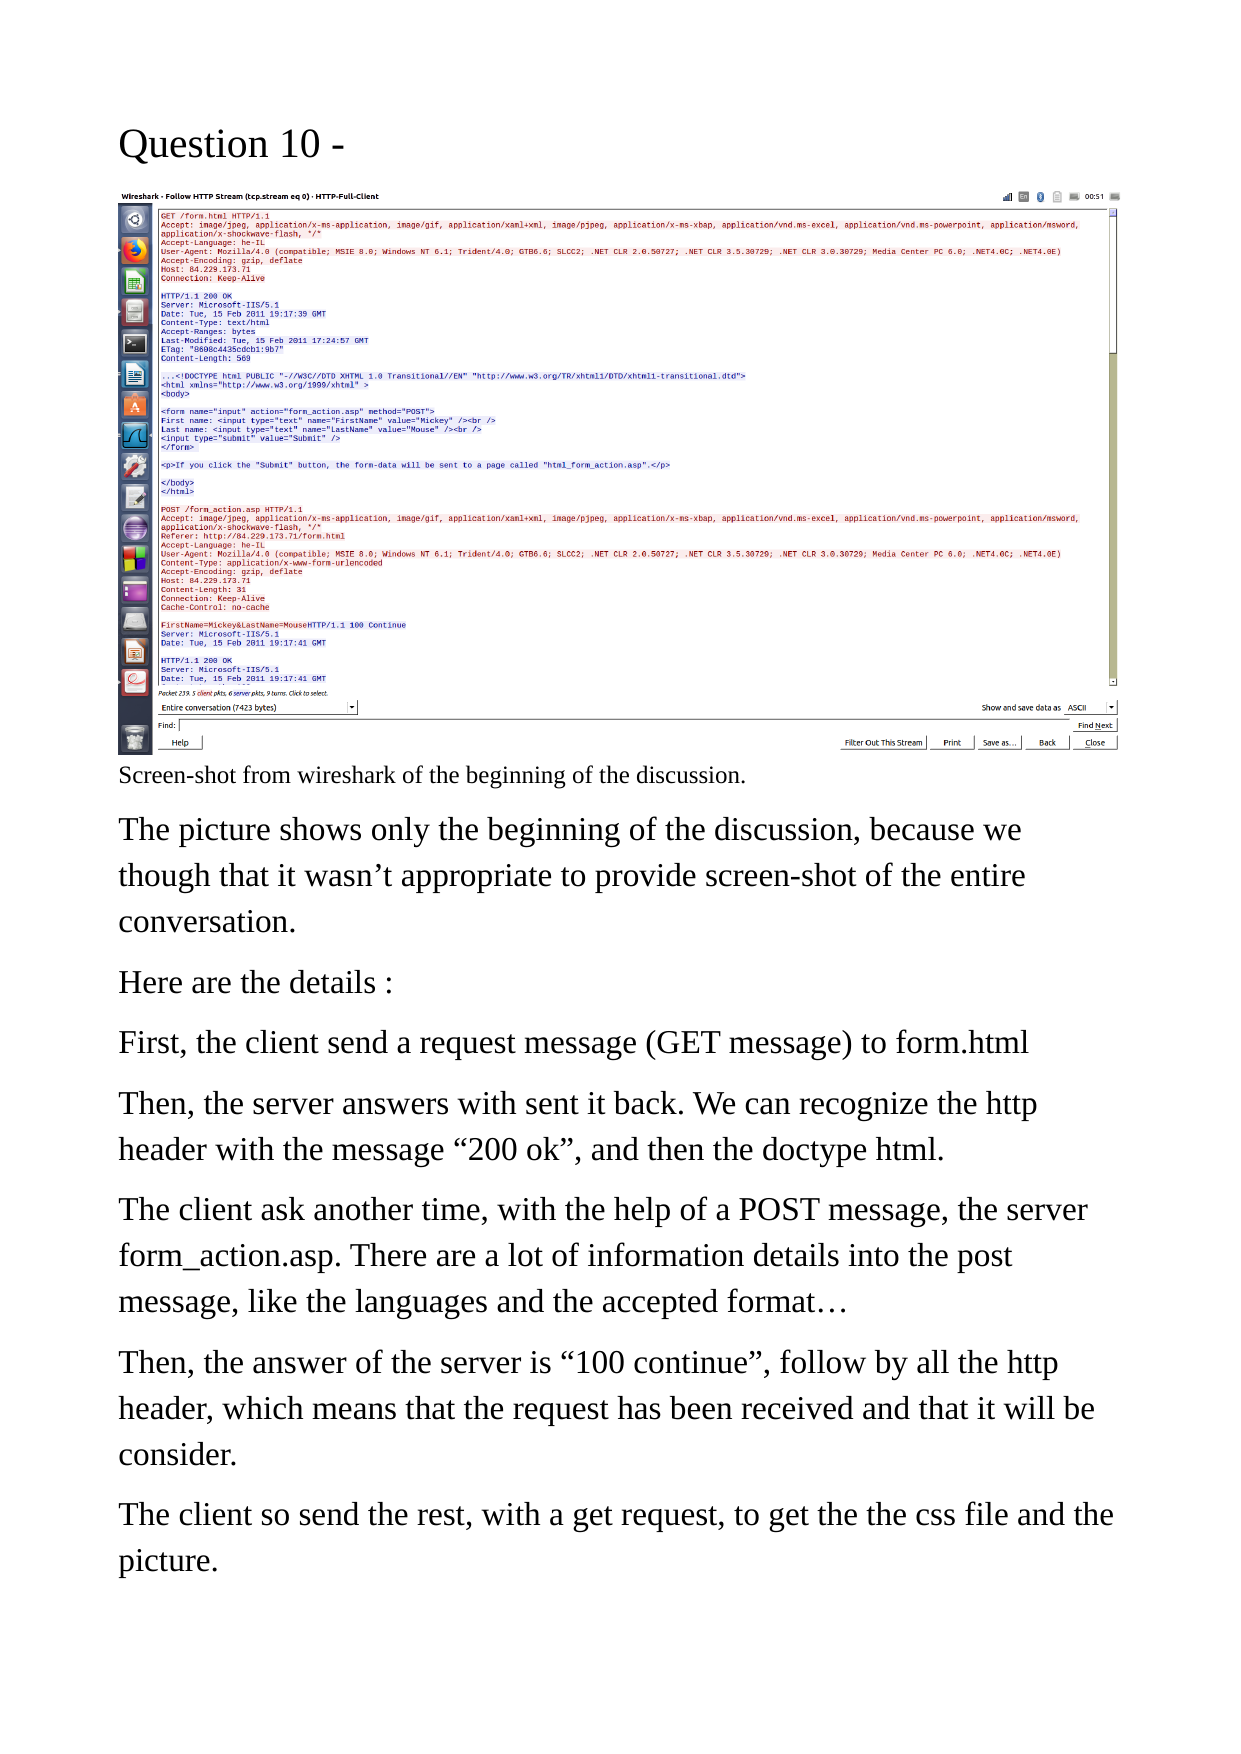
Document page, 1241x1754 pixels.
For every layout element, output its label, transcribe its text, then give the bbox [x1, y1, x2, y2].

text Here are the details : [118, 962, 1122, 1000]
text First, the client send a request message (GET message) to form.html [118, 1023, 1122, 1061]
text The picture shows only the beginning of the discussion, because we though that it wasn’t appropriate to provide screen-shot of the entire conversation. [118, 810, 1122, 940]
text The client ask another time, with the help of a POST message, the server form_action.asp. There are a lot of information details into the post message, like the languages and the accepted format… [118, 1189, 1122, 1320]
text Question 10 - [118, 118, 1122, 166]
text The client so send the rest, with a get request, to get the the css file and the picture. [118, 1494, 1122, 1579]
text Then, the server answers with sent it back. We can recognize the http header with the message “200 ok”, and then the doctype html. [118, 1083, 1122, 1167]
text Screen-shot from wireshark of the beginning of the discussion. [118, 755, 1122, 789]
picture [118, 190, 1123, 755]
text Then, the answer of the server is “100 continue”, follow by all the http header, which means that the request has been received and that it will be consider. [118, 1342, 1122, 1472]
